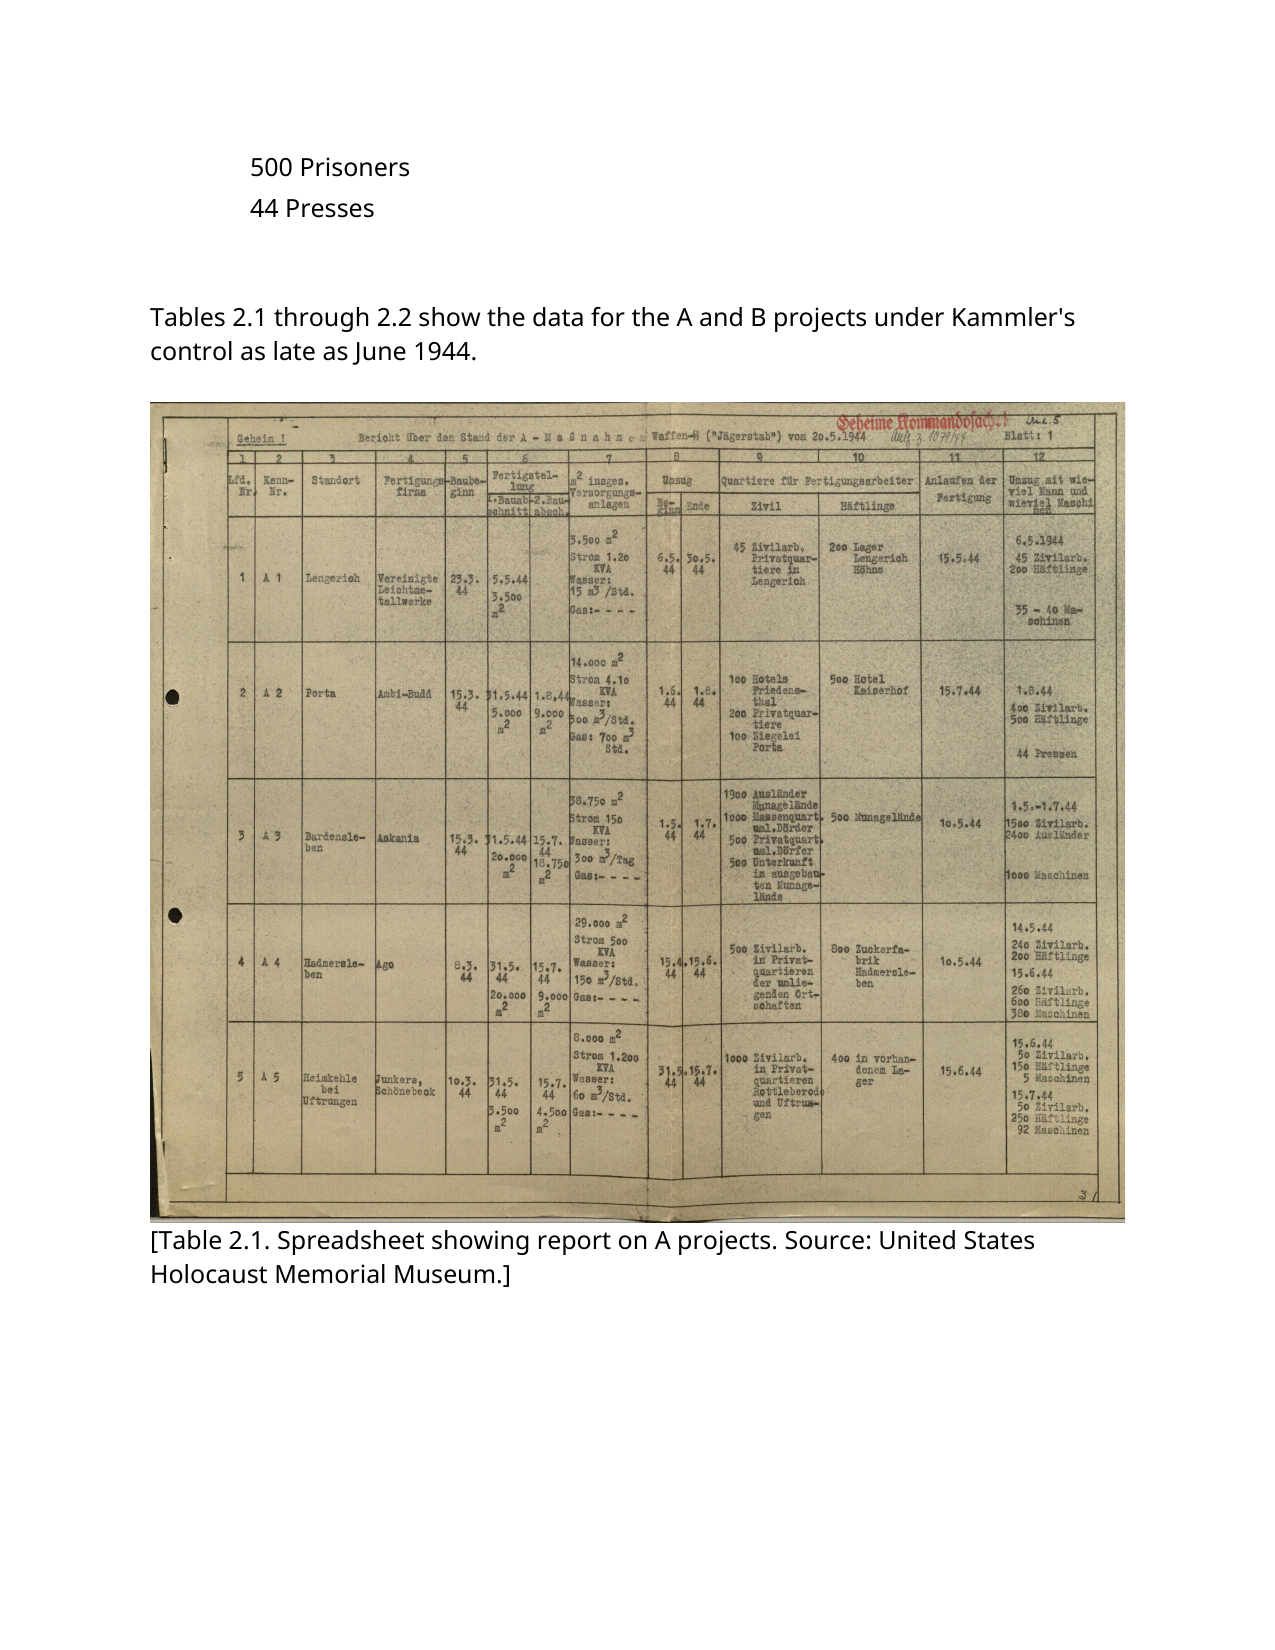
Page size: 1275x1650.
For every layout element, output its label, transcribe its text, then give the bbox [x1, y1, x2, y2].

text 500 Prisoners [225, 150, 1125, 184]
text Tables 2.1 through 2.2 show the data for the A and B projects under Kammler's control as late as June 1944. [150, 300, 1125, 368]
text 44 Presses [225, 191, 1125, 225]
text [Table 2.1. Spreadsheet showing report on A projects. Source: United States Holocaust Memorial Museum.] [150, 1223, 1125, 1291]
picture [150, 402, 1125, 1223]
